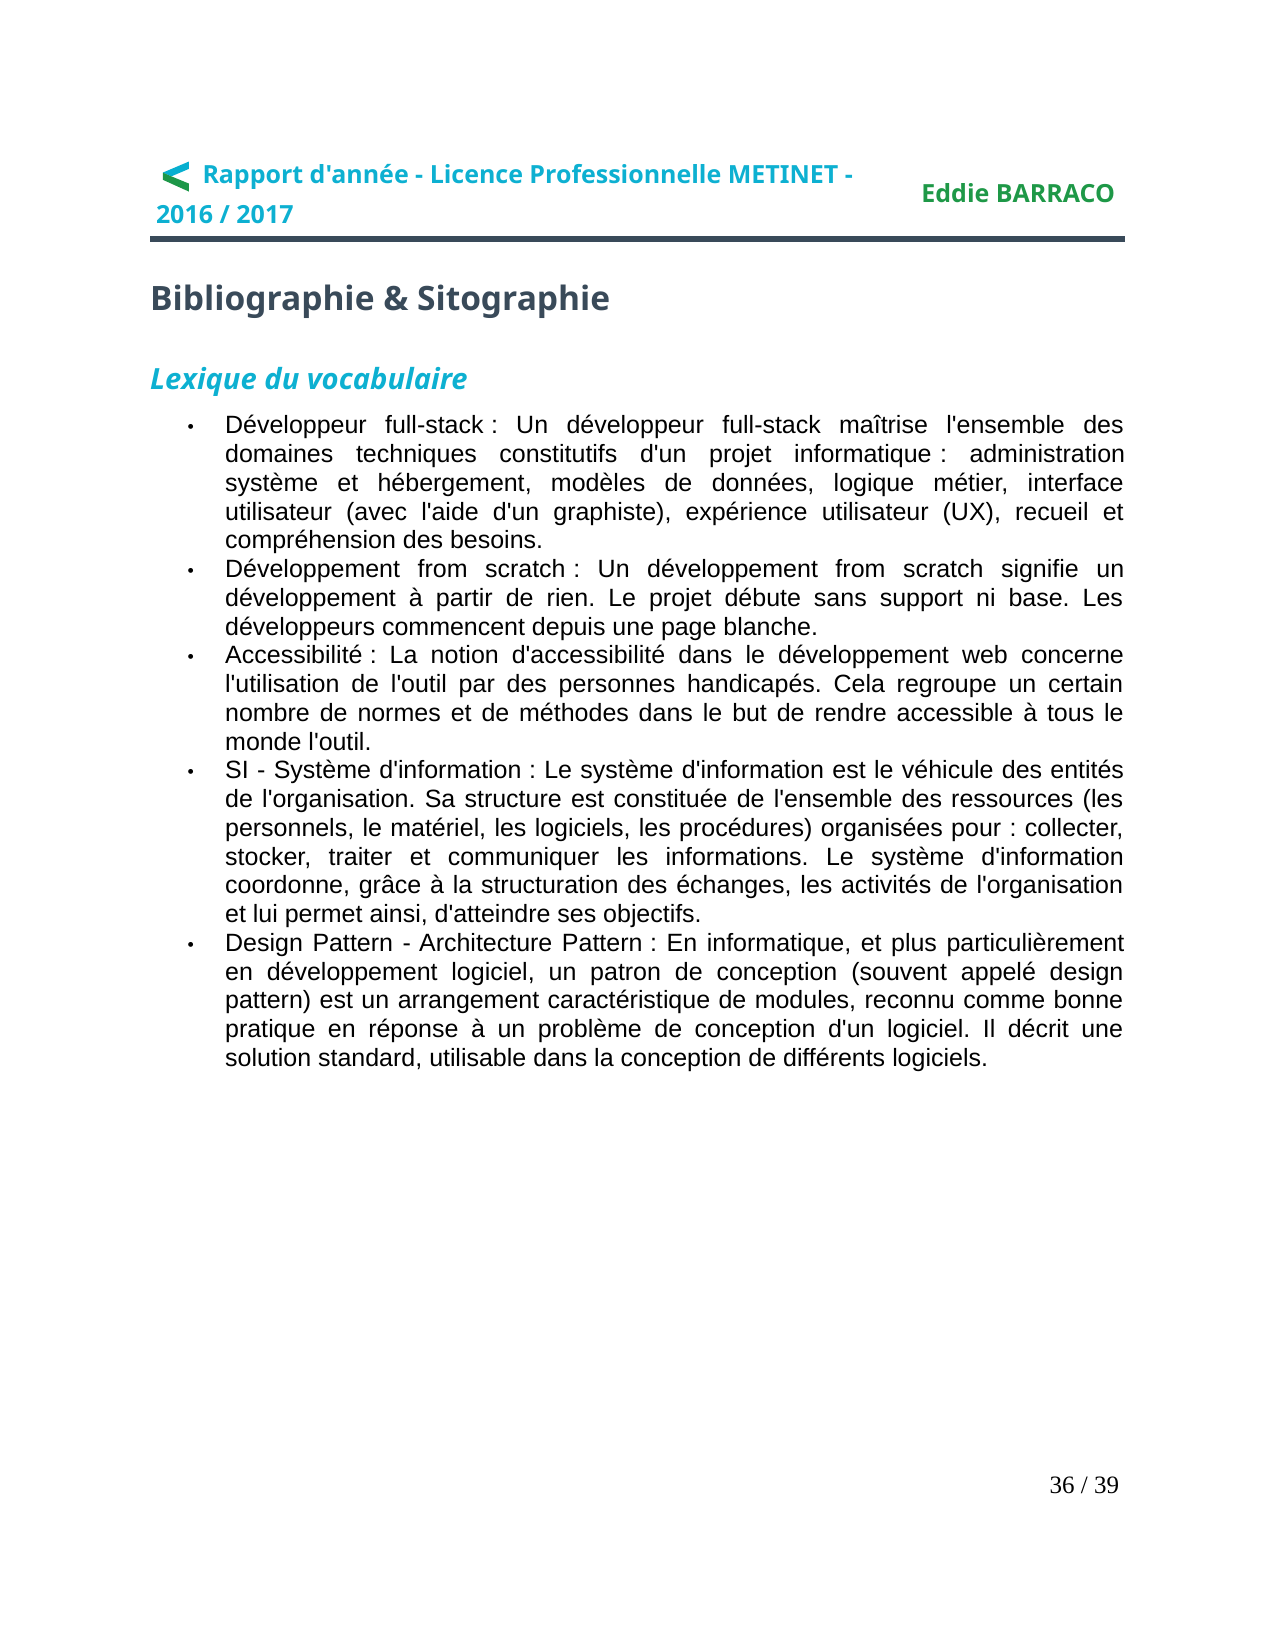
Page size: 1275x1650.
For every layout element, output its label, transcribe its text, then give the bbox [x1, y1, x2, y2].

list Développeur full-stack : Un développeur full-stack maîtrise l'ensemble des domaines techniques constitutifs d'un projet informatique : administration système et hébergement, modèles de données, logique métier, interface utilisateur (avec l'aide d'un graphiste), expérience utilisateur (UX), recueil et compréhension des besoins. [187, 410, 1125, 554]
list Design Pattern - Architecture Pattern : En informatique, et plus particulièrement en développement logiciel, un patron de conception (souvent appelé design pattern) est un arrangement caractéristique de modules, reconnu comme bonne pratique en réponse à un problème de conception d'un logiciel. Il décrit une solution standard, utilisable dans la conception de différents logiciels. [187, 928, 1125, 1072]
list Développement from scratch : Un développement from scratch signifie un développement à partir de rien. Le projet débute sans support ni base. Les développeurs commencent depuis une page blanche. [187, 554, 1125, 640]
subtitle Bibliographie & Sitographie [150, 275, 1125, 321]
subtitle Lexique du vocabulaire [150, 358, 1125, 398]
list Accessibilité : La notion d'accessibilité dans le développement web concerne l'utilisation de l'outil par des personnes handicapés. Cela regroupe un certain nombre de normes et de méthodes dans le but de rendre accessible à tous le monde l'outil. [187, 640, 1125, 755]
list SI - Système d'information : Le système d'information est le véhicule des entités de l'organisation. Sa structure est constituée de l'ensemble des ressources (les personnels, le matériel, les logiciels, les procédures) organisées pour : collecter, stocker, traiter et communiquer les informations. Le système d'information coordonne, grâce à la structuration des échanges, les activités de l'organisation et lui permet ainsi, d'atteindre ses objectifs. [187, 755, 1125, 928]
